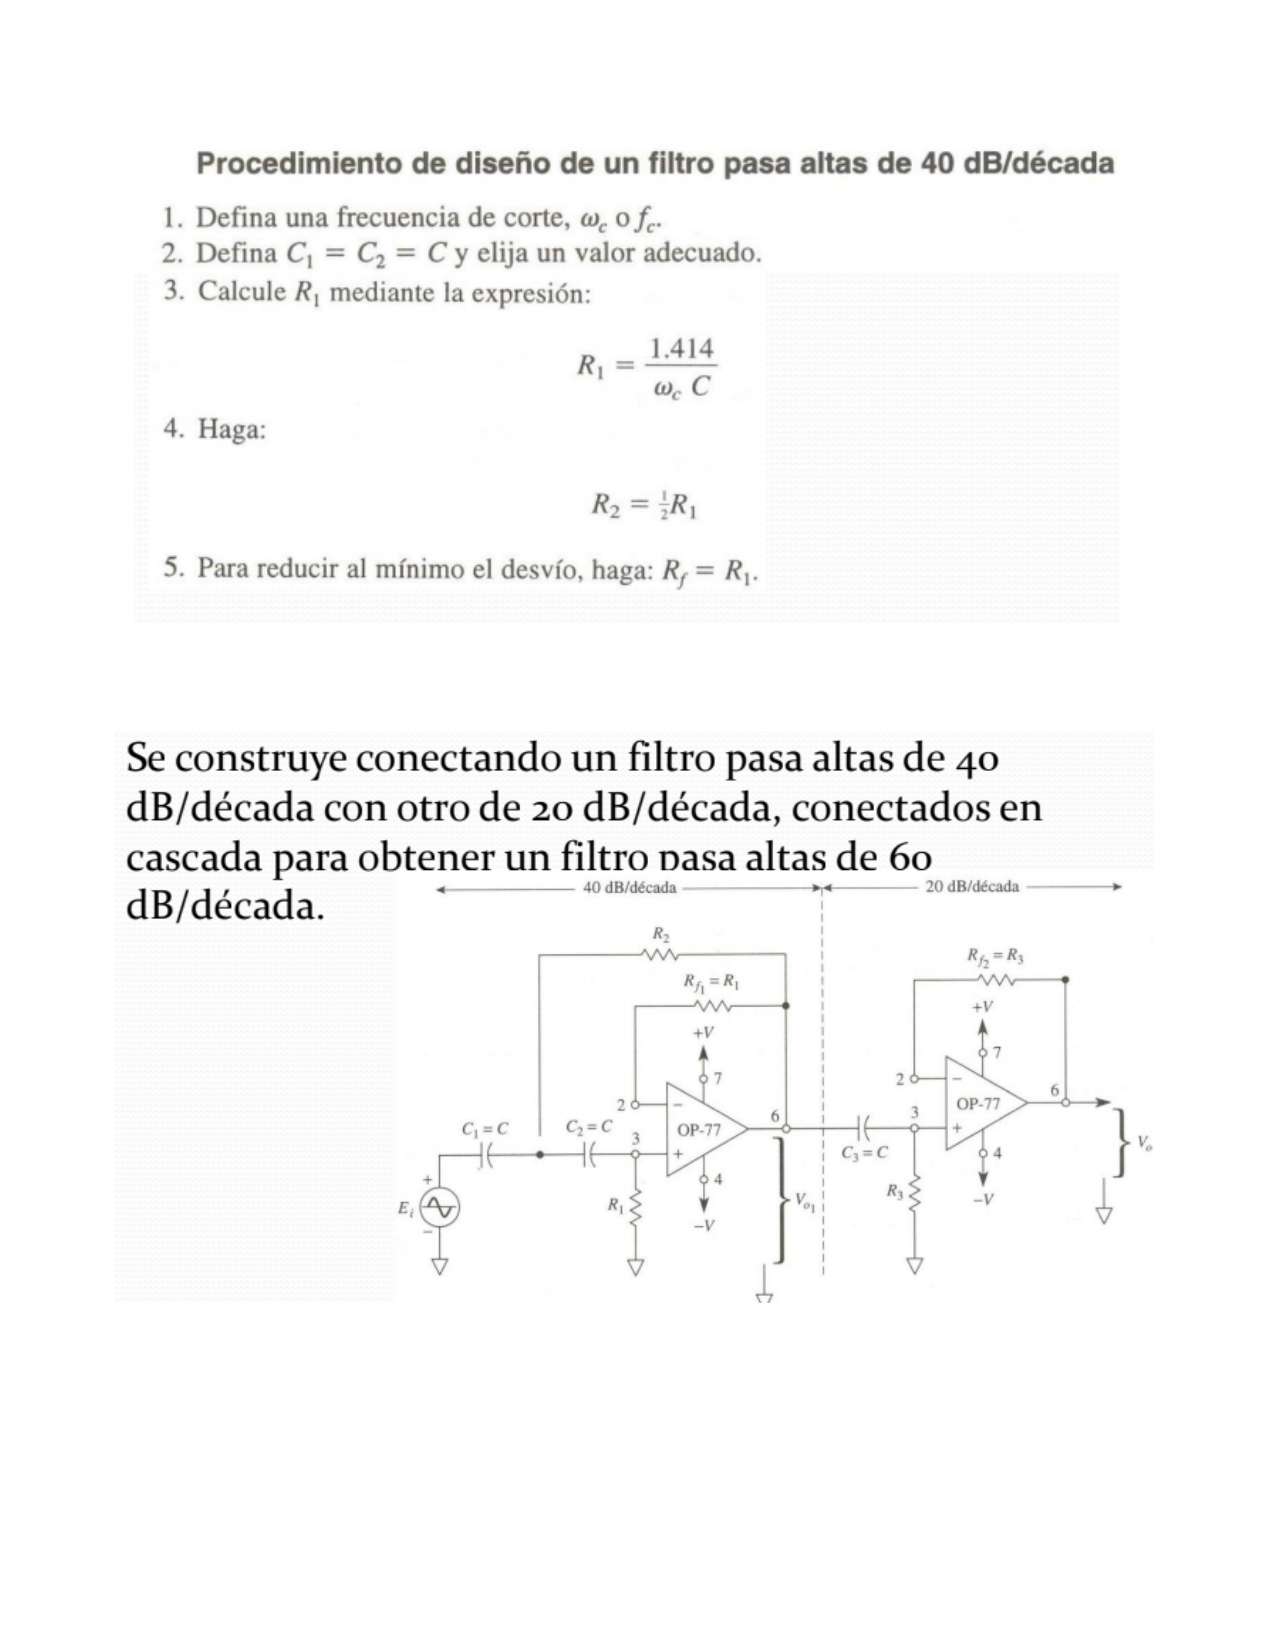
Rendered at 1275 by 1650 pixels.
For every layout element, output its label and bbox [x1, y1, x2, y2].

picture [133, 140, 1120, 623]
picture [115, 731, 1154, 1303]
